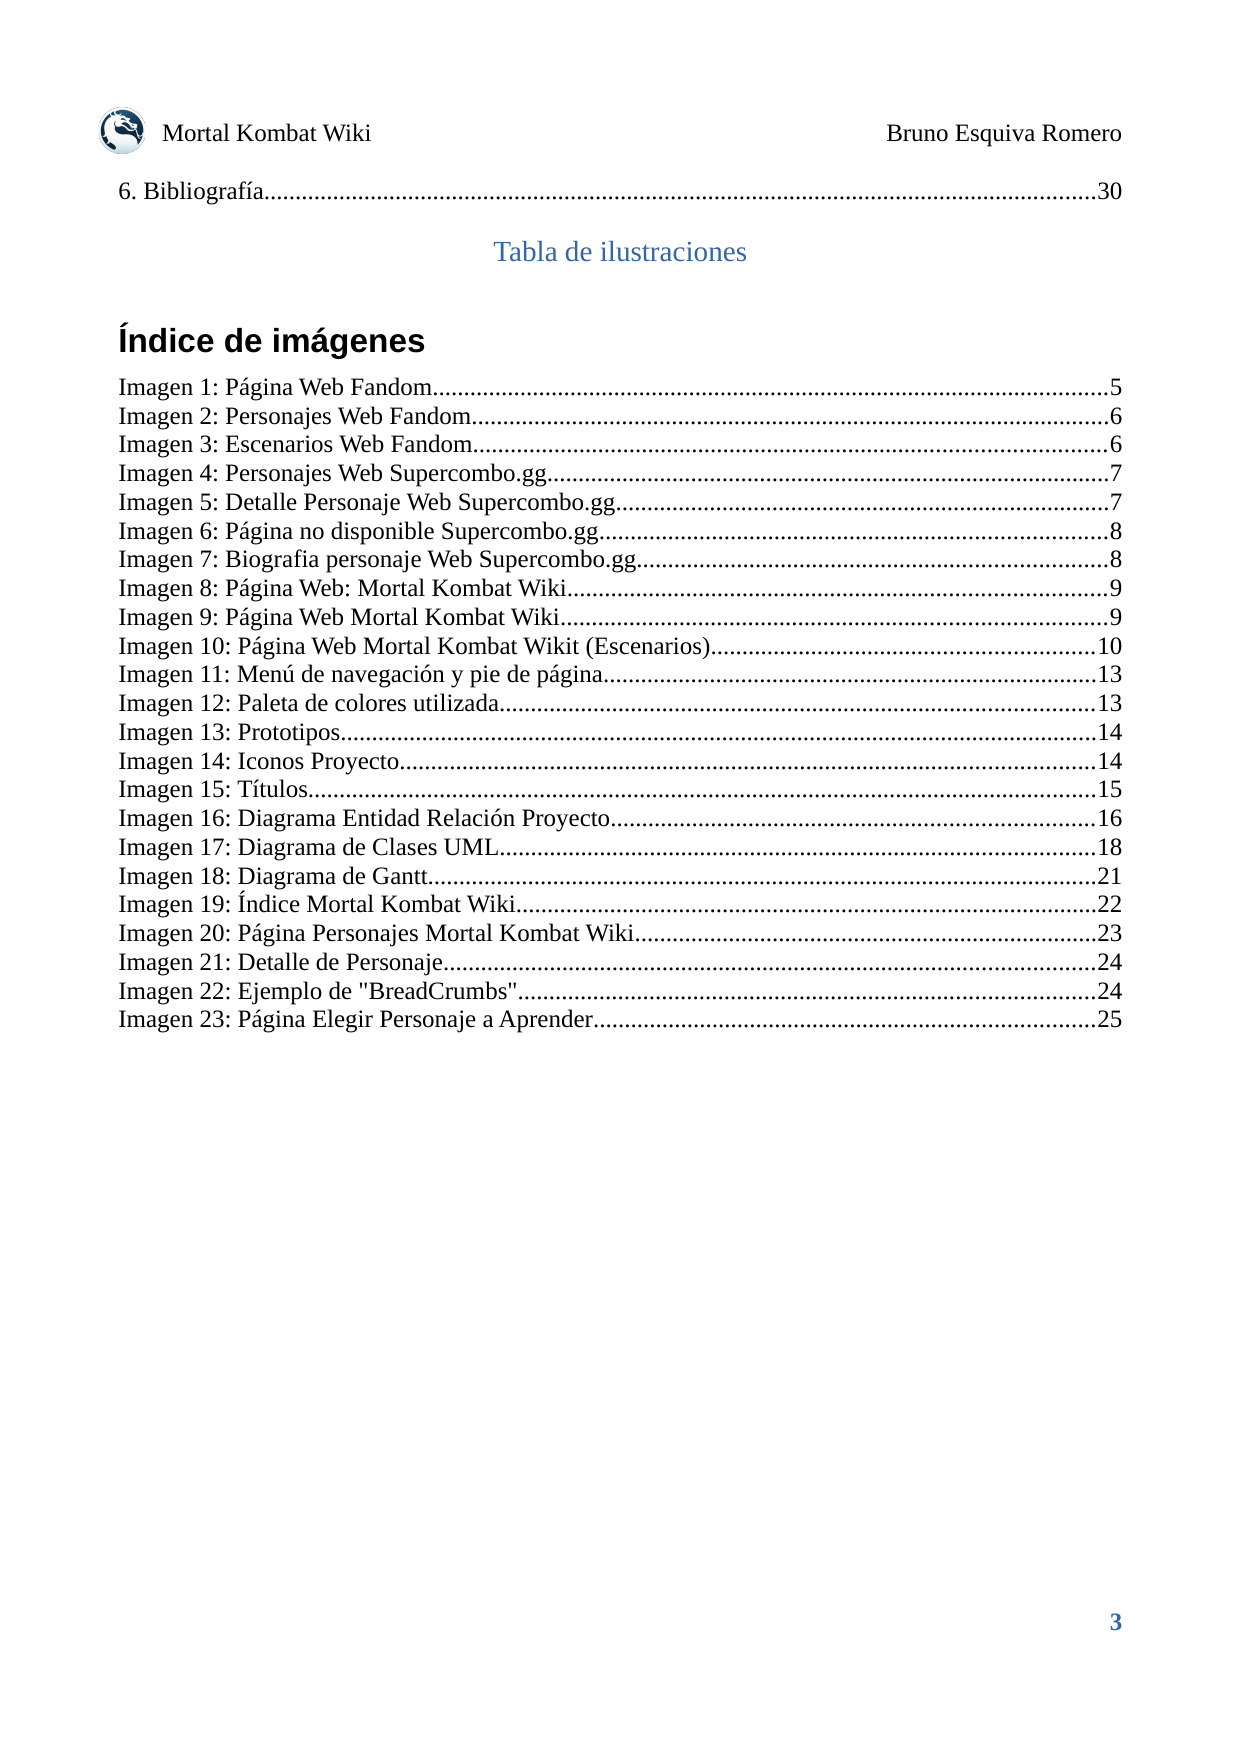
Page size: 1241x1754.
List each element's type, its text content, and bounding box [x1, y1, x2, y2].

text Imagen 6: Página no disponible Supercombo.gg 8 [118, 516, 1122, 544]
text Tabla de ilustraciones [118, 234, 1122, 267]
text Imagen 17: Diagrama de Clases UML 18 [118, 832, 1122, 861]
picture [98, 107, 145, 154]
text Imagen 22: Ejemplo de "BreadCrumbs" 24 [118, 976, 1122, 1004]
text Imagen 9: Página Web Mortal Kombat Wiki 9 [118, 602, 1122, 631]
text 6. Bibliografía 30 [118, 176, 1122, 205]
text Imagen 23: Página Elegir Personaje a Aprender 25 [118, 1004, 1122, 1033]
text Imagen 15: Títulos 15 [118, 774, 1122, 803]
text Imagen 4: Personajes Web Supercombo.gg 7 [118, 458, 1122, 487]
text Imagen 20: Página Personajes Mortal Kombat Wiki 23 [118, 918, 1122, 947]
text Imagen 2: Personajes Web Fandom 6 [118, 401, 1122, 429]
subtitle Índice de imágenes [118, 321, 1122, 359]
text Imagen 21: Detalle de Personaje 24 [118, 947, 1122, 976]
text Imagen 7: Biografia personaje Web Supercombo.gg 8 [118, 544, 1122, 573]
text Imagen 11: Menú de navegación y pie de página 13 [118, 659, 1122, 688]
text Imagen 14: Iconos Proyecto 14 [118, 746, 1122, 774]
text Imagen 16: Diagrama Entidad Relación Proyecto 16 [118, 803, 1122, 832]
text Imagen 12: Paleta de colores utilizada 13 [118, 688, 1122, 717]
text Imagen 18: Diagrama de Gantt 21 [118, 861, 1122, 889]
text Imagen 3: Escenarios Web Fandom 6 [118, 429, 1122, 458]
text Imagen 8: Página Web: Mortal Kombat Wiki 9 [118, 573, 1122, 602]
text Imagen 10: Página Web Mortal Kombat Wikit (Escenarios) 10 [118, 631, 1122, 659]
text Imagen 19: Índice Mortal Kombat Wiki 22 [118, 889, 1122, 918]
text Imagen 5: Detalle Personaje Web Supercombo.gg 7 [118, 487, 1122, 516]
text Imagen 13: Prototipos 14 [118, 717, 1122, 746]
text Imagen 1: Página Web Fandom 5 [118, 372, 1122, 401]
